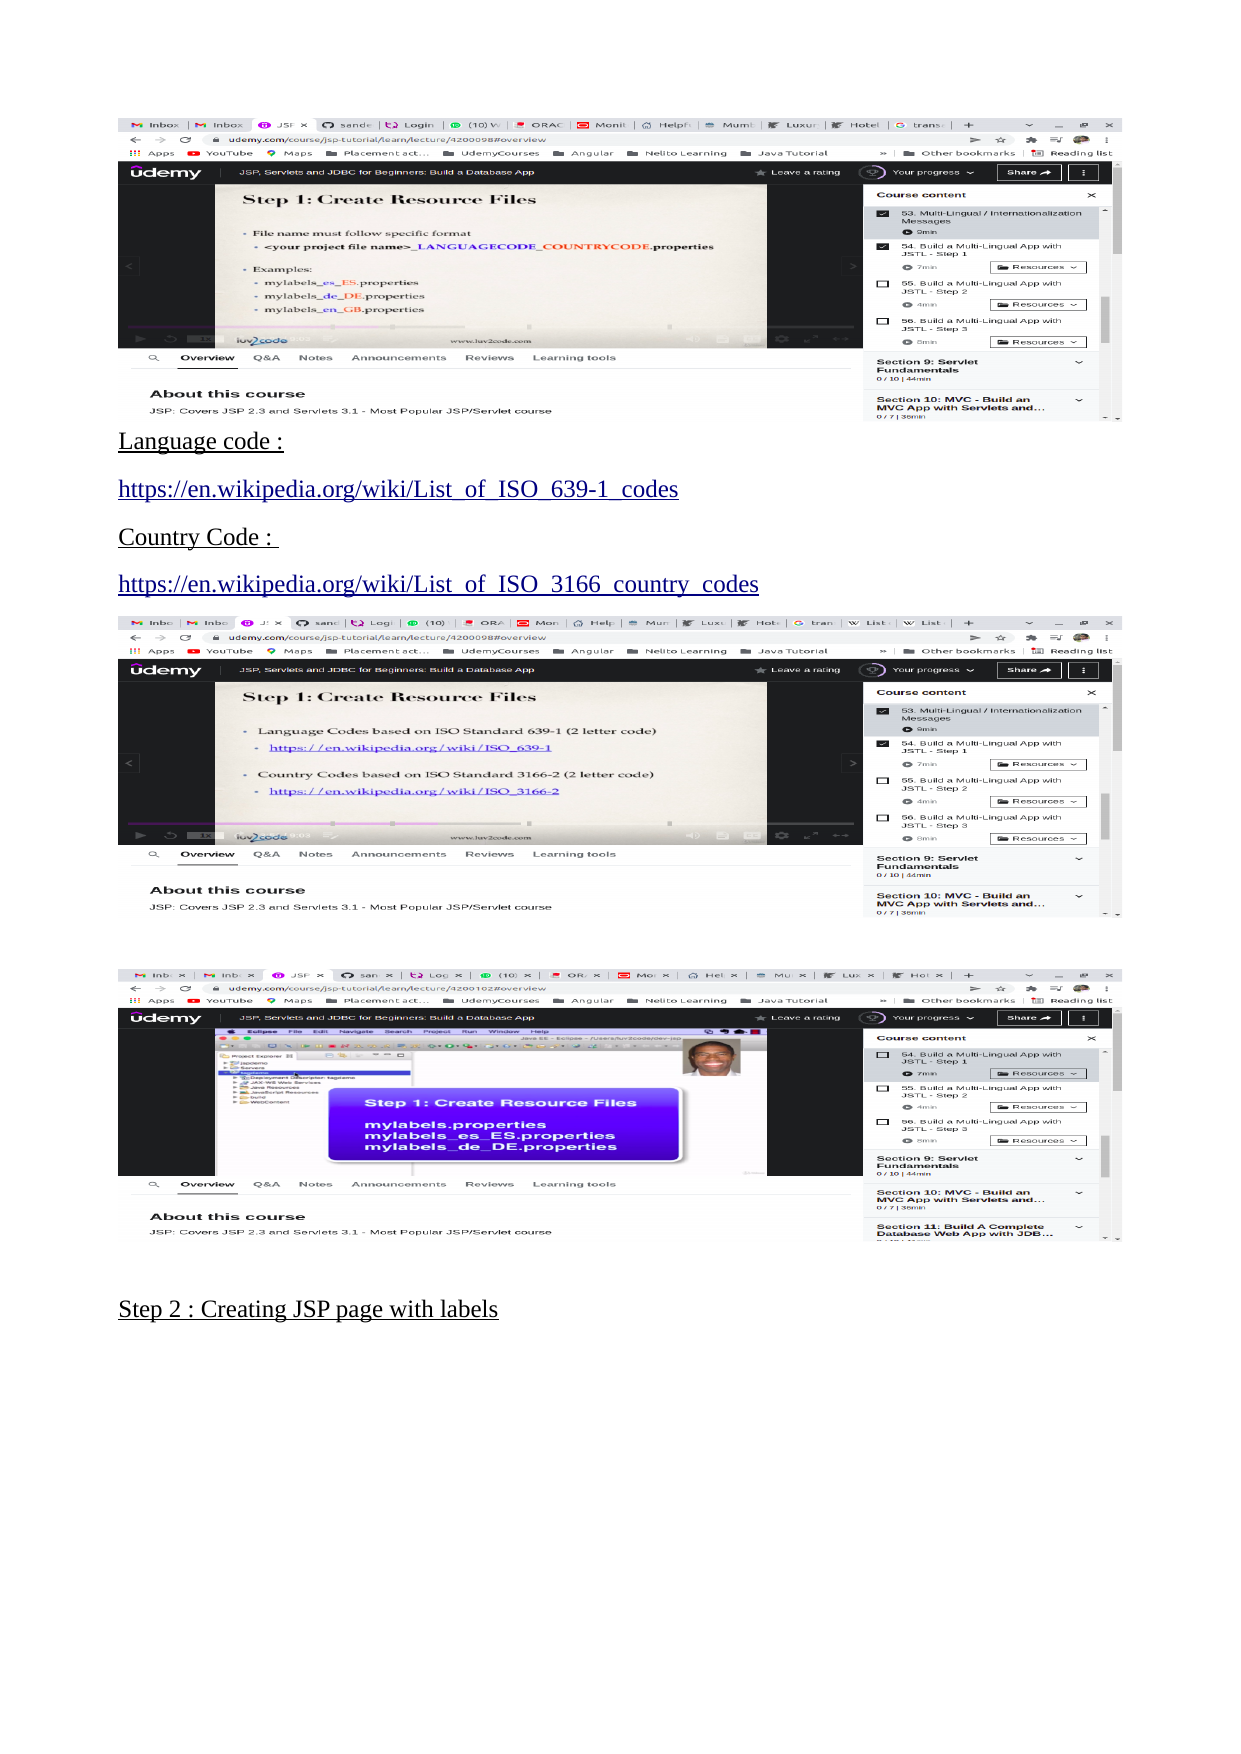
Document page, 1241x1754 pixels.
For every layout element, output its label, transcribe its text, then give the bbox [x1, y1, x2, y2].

text https://en.wikipedia.org/wiki/List_of_ISO_639-1_codes [118, 474, 1122, 503]
text https://en.wikipedia.org/wiki/List_of_ISO_3166_country_codes [118, 569, 1122, 598]
text Language code : [118, 422, 1122, 455]
picture [118, 616, 1123, 918]
picture [118, 969, 1123, 1242]
text Country Code : [118, 522, 1122, 550]
text Step 2 : Creating JSP page with labels [118, 1294, 1122, 1322]
picture [118, 118, 1123, 422]
